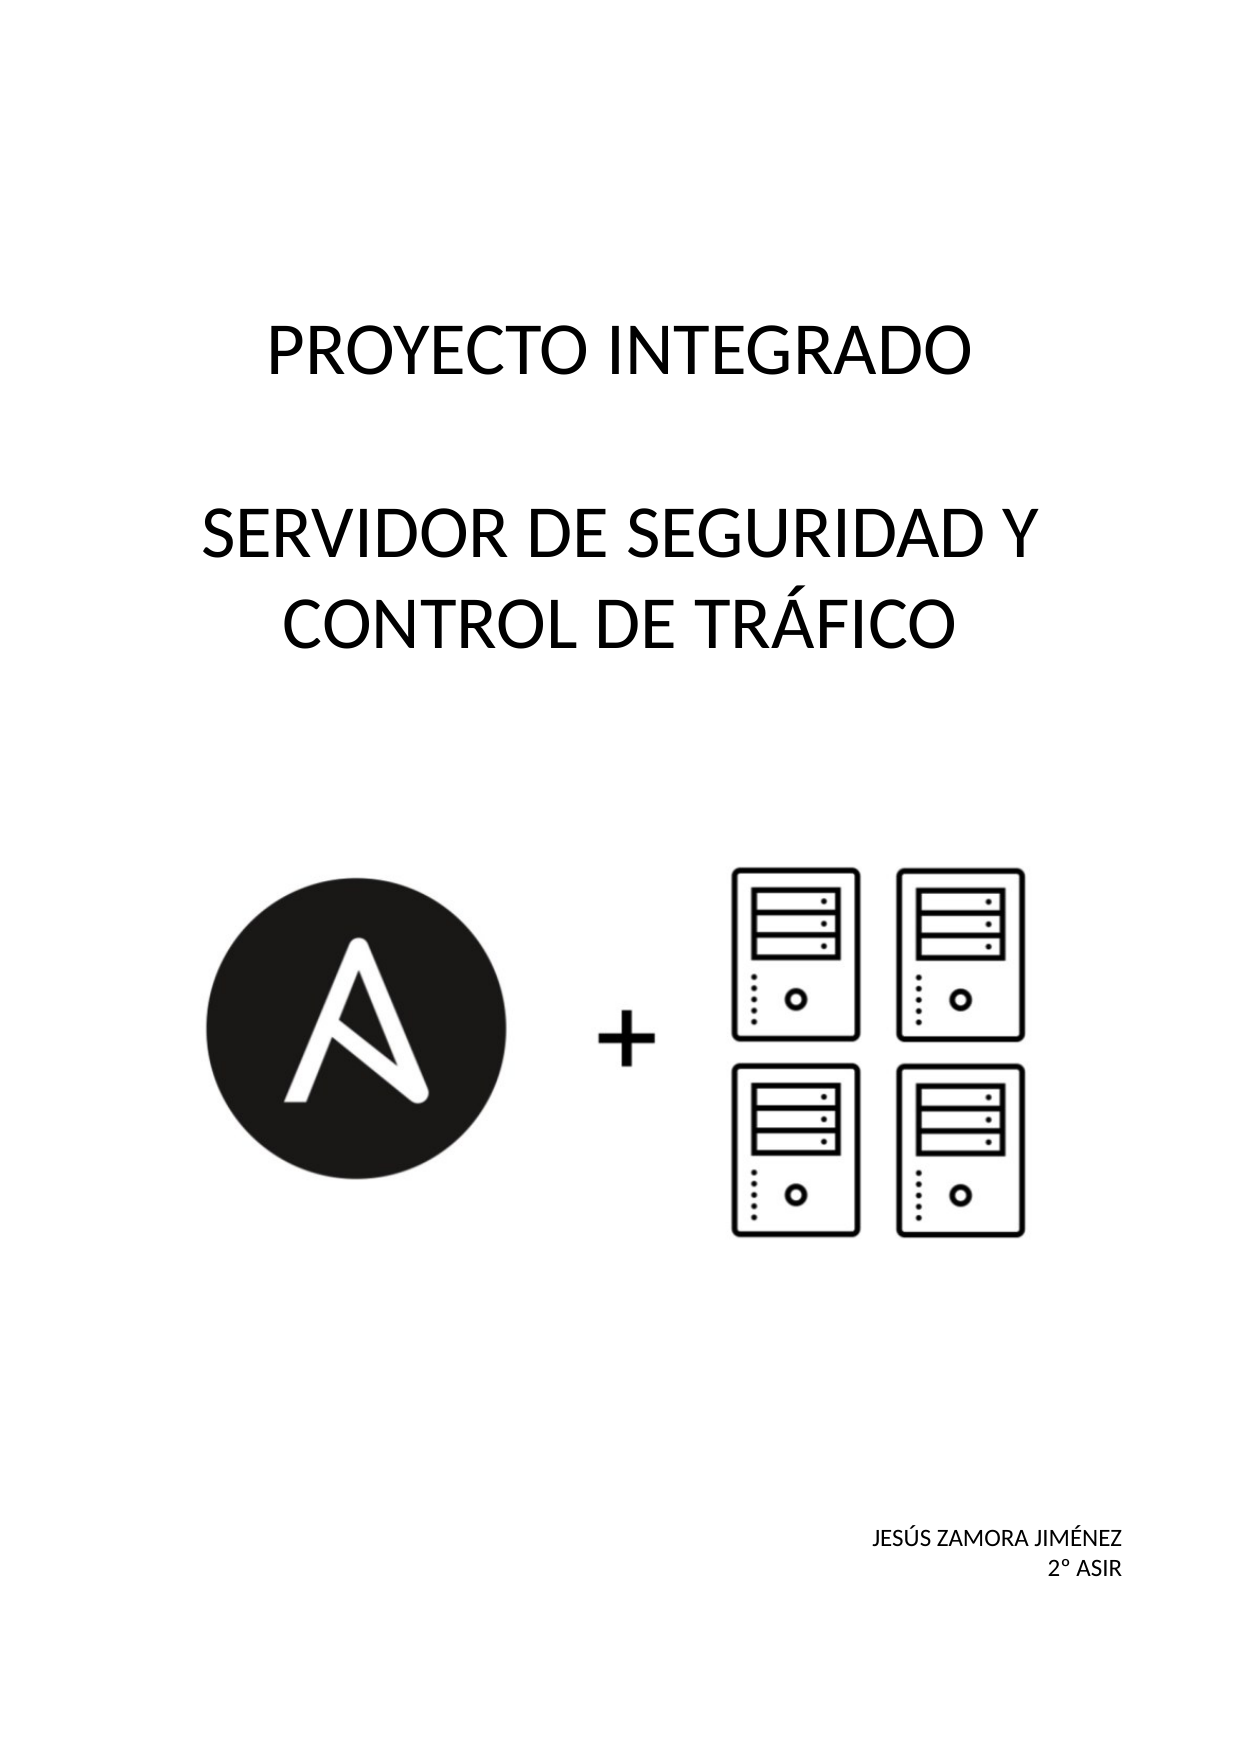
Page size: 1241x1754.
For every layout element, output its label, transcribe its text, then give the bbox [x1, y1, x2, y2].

text 2º ASIR [118, 1553, 1122, 1583]
picture [175, 841, 1065, 1268]
text SERVIDOR DE SEGURIDAD Y CONTROL DE TRÁFICO [118, 484, 1122, 667]
text PROYECTO INTEGRADO [118, 301, 1122, 393]
text JESÚS ZAMORA JIMÉNEZ [118, 1522, 1122, 1553]
